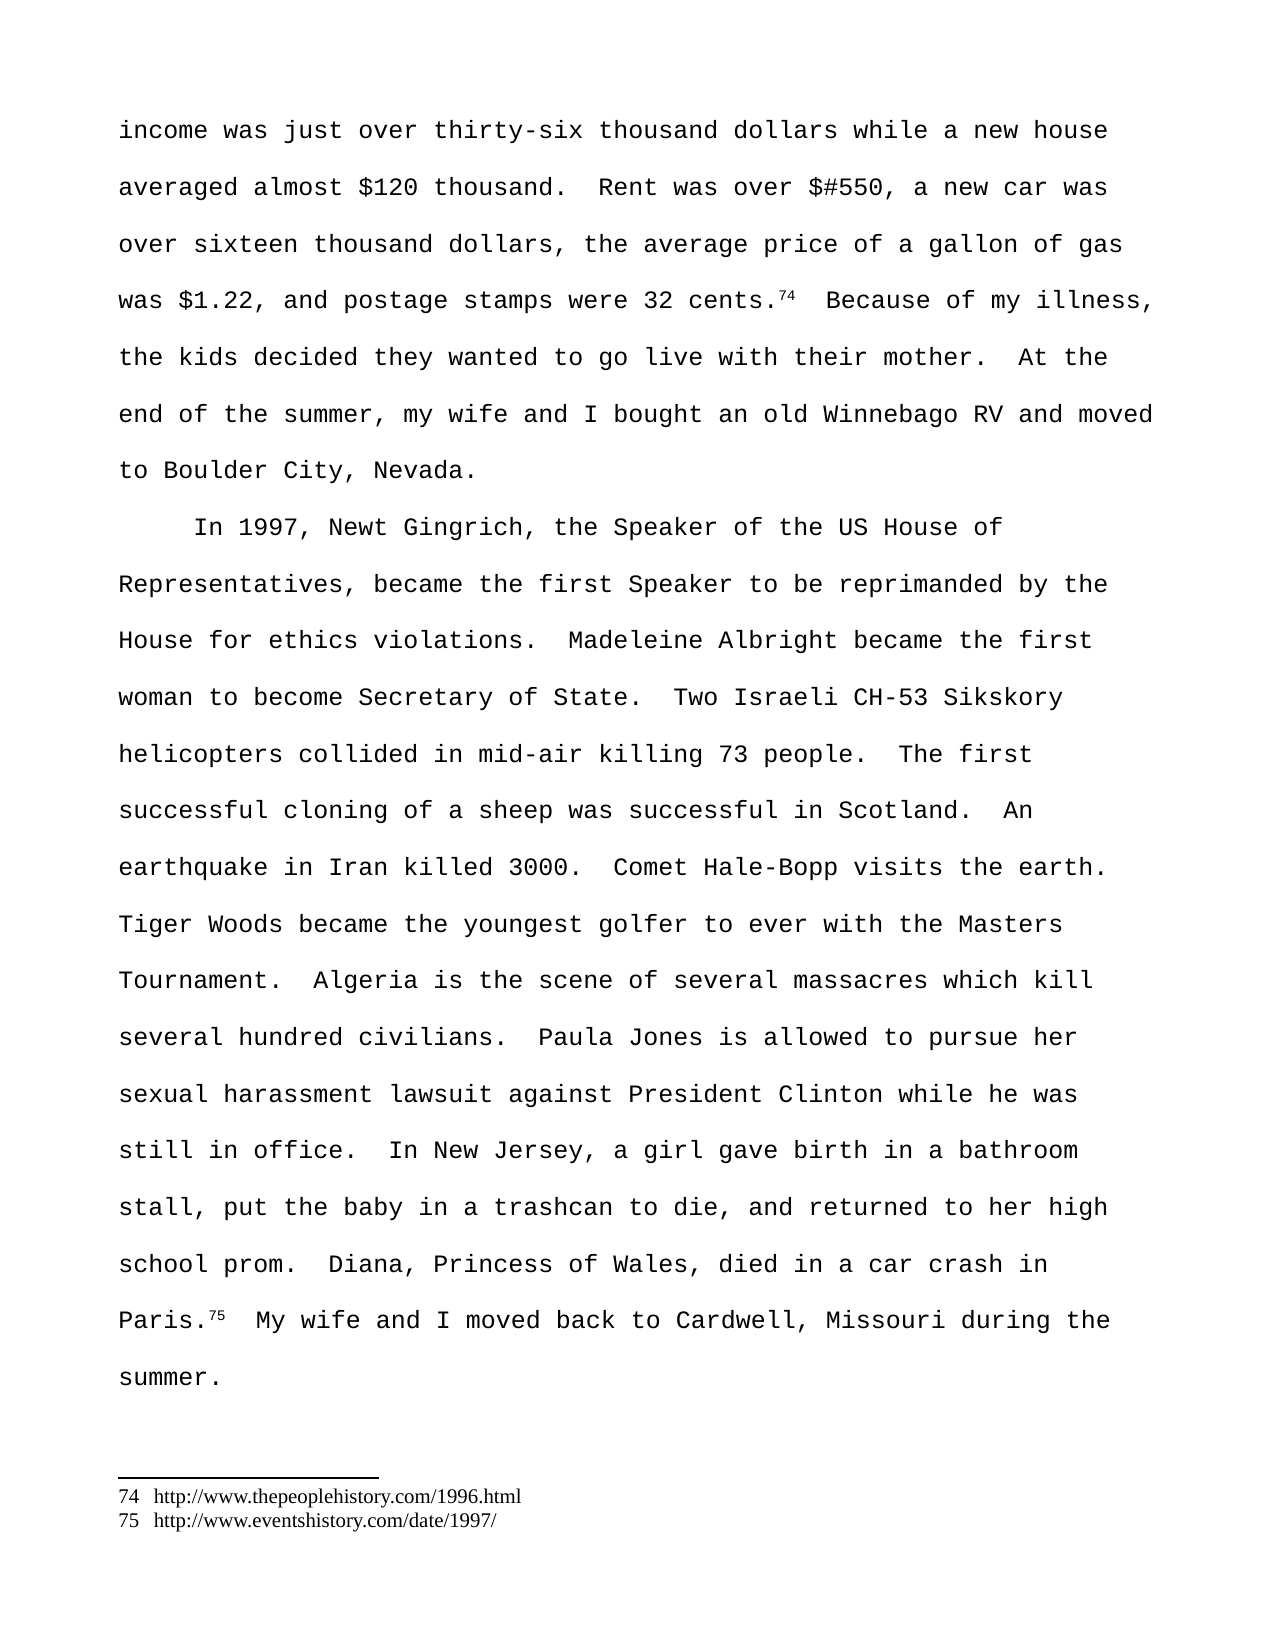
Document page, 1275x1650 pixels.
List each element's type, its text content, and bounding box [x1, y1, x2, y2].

text income was just over thirty-six thousand dollars while a new house averaged almost $120 thousand. Rent was over $#550, a new car was over sixteen thousand dollars, the average price of a gallon of gas was $1.22, and postage stamps were 32 cents. Because of my illness, the kids decided they wanted to go live with their mother. At the end of the summer, my wife and I bought an old Winnebago RV and moved to Boulder City, Nevada. [118, 118, 1157, 486]
text http://www.thepeoplehistory.com/1996.html [118, 1484, 1157, 1508]
text http://www.eventshistory.com/date/1997/ [118, 1508, 1157, 1532]
text In 1997, Newt Gingrich, the Speaker of the US House of Representatives, became the first Speaker to be reprimanded by the House for ethics violations. Madeleine Albright became the first woman to become Secretary of State. Two Israeli CH-53 Sikskory helicopters collided in mid-air killing 73 people. The first successful cloning of a sheep was successful in Scotland. An earthquake in Iran killed 3000. Comet Hale-Bopp visits the earth. Tiger Woods became the youngest golfer to ever with the Masters Tournament. Algeria is the scene of several massacres which kill several hundred civilians. Paula Jones is allowed to pursue her sexual harassment lawsuit against President Clinton while he was still in office. In New Jersey, a girl gave birth in a bathroom stall, put the baby in a trashcan to die, and returned to her high school prom. Diana, Princess of Wales, died in a car crash in Paris. My wife and I moved back to Cardwell, Missouri during the summer. [118, 515, 1157, 1393]
